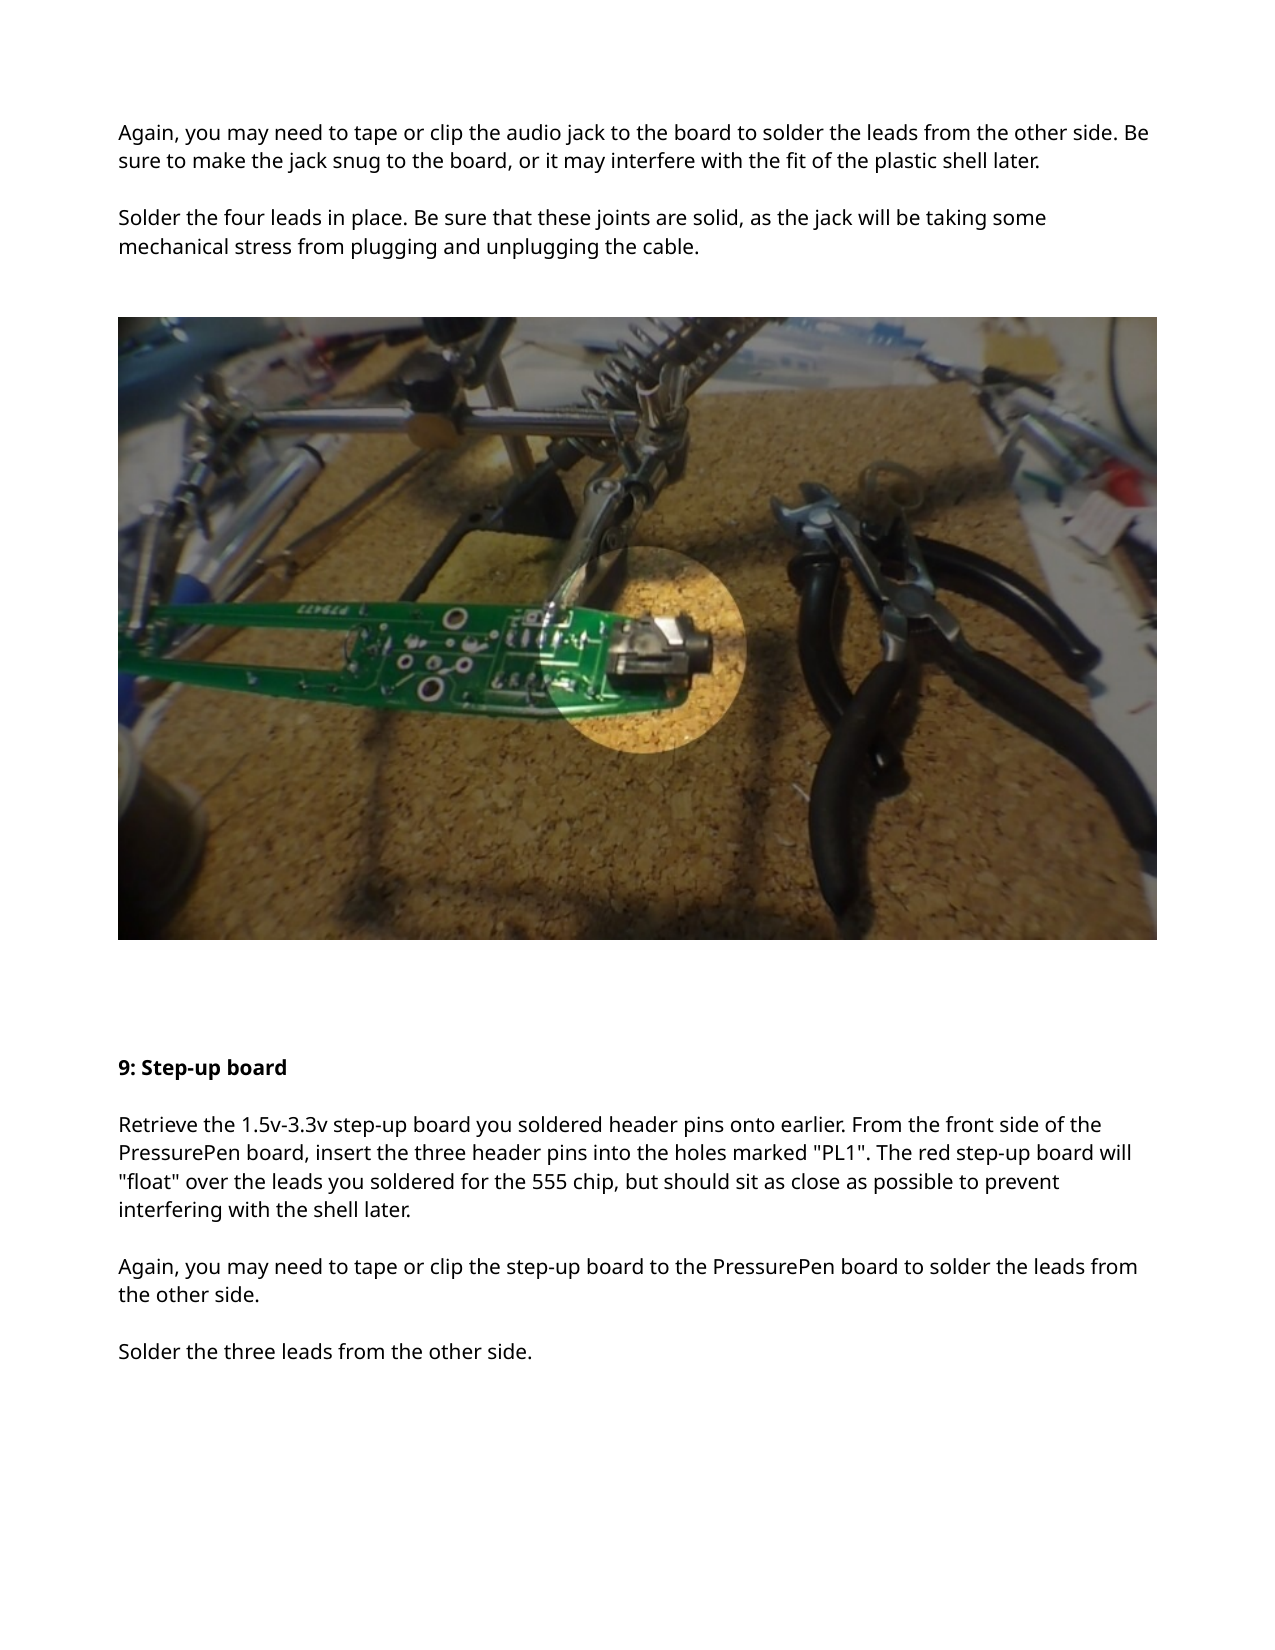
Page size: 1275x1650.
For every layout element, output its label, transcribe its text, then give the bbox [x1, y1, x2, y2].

text Again, you may need to tape or clip the step-up board to the PressurePen board to solder the leads from the other side. [118, 1252, 1157, 1309]
text Again, you may need to tape or clip the audio jack to the board to solder the leads from the other side. Be sure to make the jack snug to the board, or it may interfere with the fit of the plastic shell later. [118, 118, 1157, 175]
text Solder the four leads in place. Be sure that these joints are solid, as the jack will be taking some mechanical stress from plugging and unplugging the cable. [118, 203, 1157, 260]
text Solder the three leads from the other side. [118, 1337, 1157, 1366]
text 9: Step-up board [118, 1053, 1157, 1082]
text Retrieve the 1.5v-3.3v step-up board you soldered header pins onto earlier. From the front side of the PressurePen board, insert the three header pins into the holes marked "PL1". The red step-up board will "float" over the leads you soldered for the 555 chip, but should sit as close as possible to prevent interfering with the shell later. [118, 1110, 1157, 1224]
picture [118, 317, 1157, 940]
